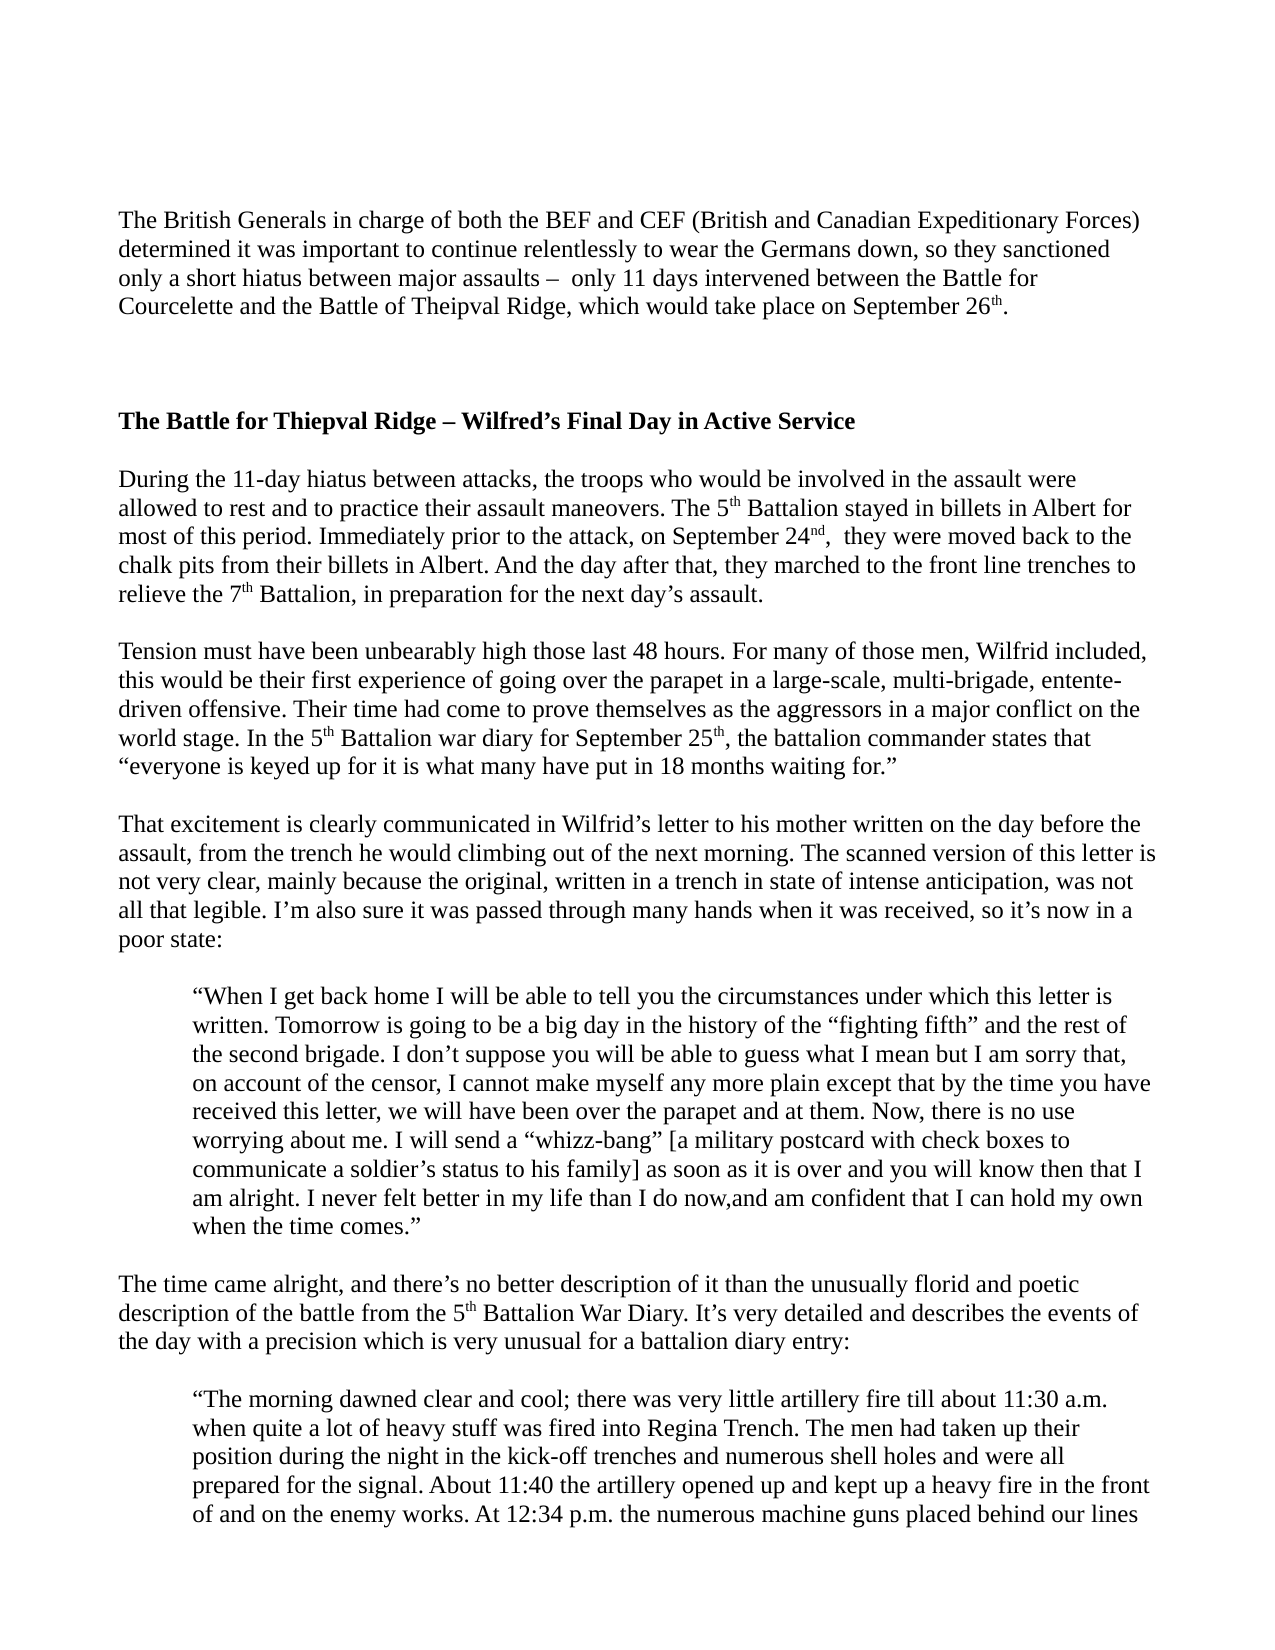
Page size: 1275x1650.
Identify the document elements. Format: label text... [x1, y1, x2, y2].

text During the 11-day hiatus between attacks, the troops who would be involved in the assault were allowed to rest and to practice their assault maneovers. The 5th Battalion stayed in billets in Albert for most of this period. Immediately prior to the attack, on September 24nd, they were moved back to the chalk pits from their billets in Albert. And the day after that, they marched to the front line trenches to relieve the 7th Battalion, in preparation for the next day’s assault. [118, 464, 1157, 608]
text “When I get back home I will be able to tell you the circumstances under which this letter is written. Tomorrow is going to be a big day in the history of the “fighting fifth” and the rest of the second brigade. I don’t suppose you will be able to guess what I mean but I am sorry that, on account of the censor, I cannot make myself any more plain except that by the time you have received this letter, we will have been over the parapet and at them. Now, there is no use worrying about me. I will send a “whizz-bang” [a military postcard with check boxes to communicate a soldier’s status to his family] as soon as it is over and you will know then that I am alright. I never felt better in my life than I do now,and am confident that I can hold my own when the time comes.” [192, 981, 1157, 1240]
text The time came alright, and there’s no better description of it than the unusually florid and poetic description of the battle from the 5th Battalion War Diary. It’s very detailed and describes the events of the day with a precision which is very unusual for a battalion diary entry: [118, 1269, 1157, 1355]
text Tension must have been unbearably high those last 48 hours. For many of those men, Wilfrid included, this would be their first experience of going over the parapet in a large-scale, multi-brigade, entente-driven offensive. Their time had come to prove themselves as the aggressors in a major conflict on the world stage. In the 5th Battalion war diary for September 25th, the battalion commander states that “everyone is keyed up for it is what many have put in 18 months waiting for.” [118, 636, 1157, 780]
text The Battle for Thiepval Ridge – Wilfred’s Final Day in Active Service [118, 406, 1157, 435]
text “The morning dawned clear and cool; there was very little artillery fire till about 11:30 a.m. when quite a lot of heavy stuff was fired into Regina Trench. The men had taken up their position during the night in the kick-off trenches and numerous shell holes and were all prepared for the signal. About 11:40 the artillery opened up and kept up a heavy fire in the front of and on the enemy works. At 12:34 p.m. the numerous machine guns placed behind our lines [192, 1384, 1157, 1528]
text The British Generals in charge of both the BEF and CEF (British and Canadian Expeditionary Forces) determined it was important to continue relentlessly to wear the Germans down, so they sanctioned only a short hiatus between major assaults – only 11 days intervened between the Battle for Courcelette and the Battle of Theipval Ridge, which would take place on September 26th. [118, 205, 1157, 320]
text That excitement is clearly communicated in Wilfrid’s letter to his mother written on the day before the assault, from the trench he would climbing out of the next morning. The scanned version of this letter is not very clear, mainly because the original, written in a trench in state of intense anticipation, was not all that legible. I’m also sure it was passed through many hands when it was received, so it’s now in a poor state: [118, 809, 1157, 953]
